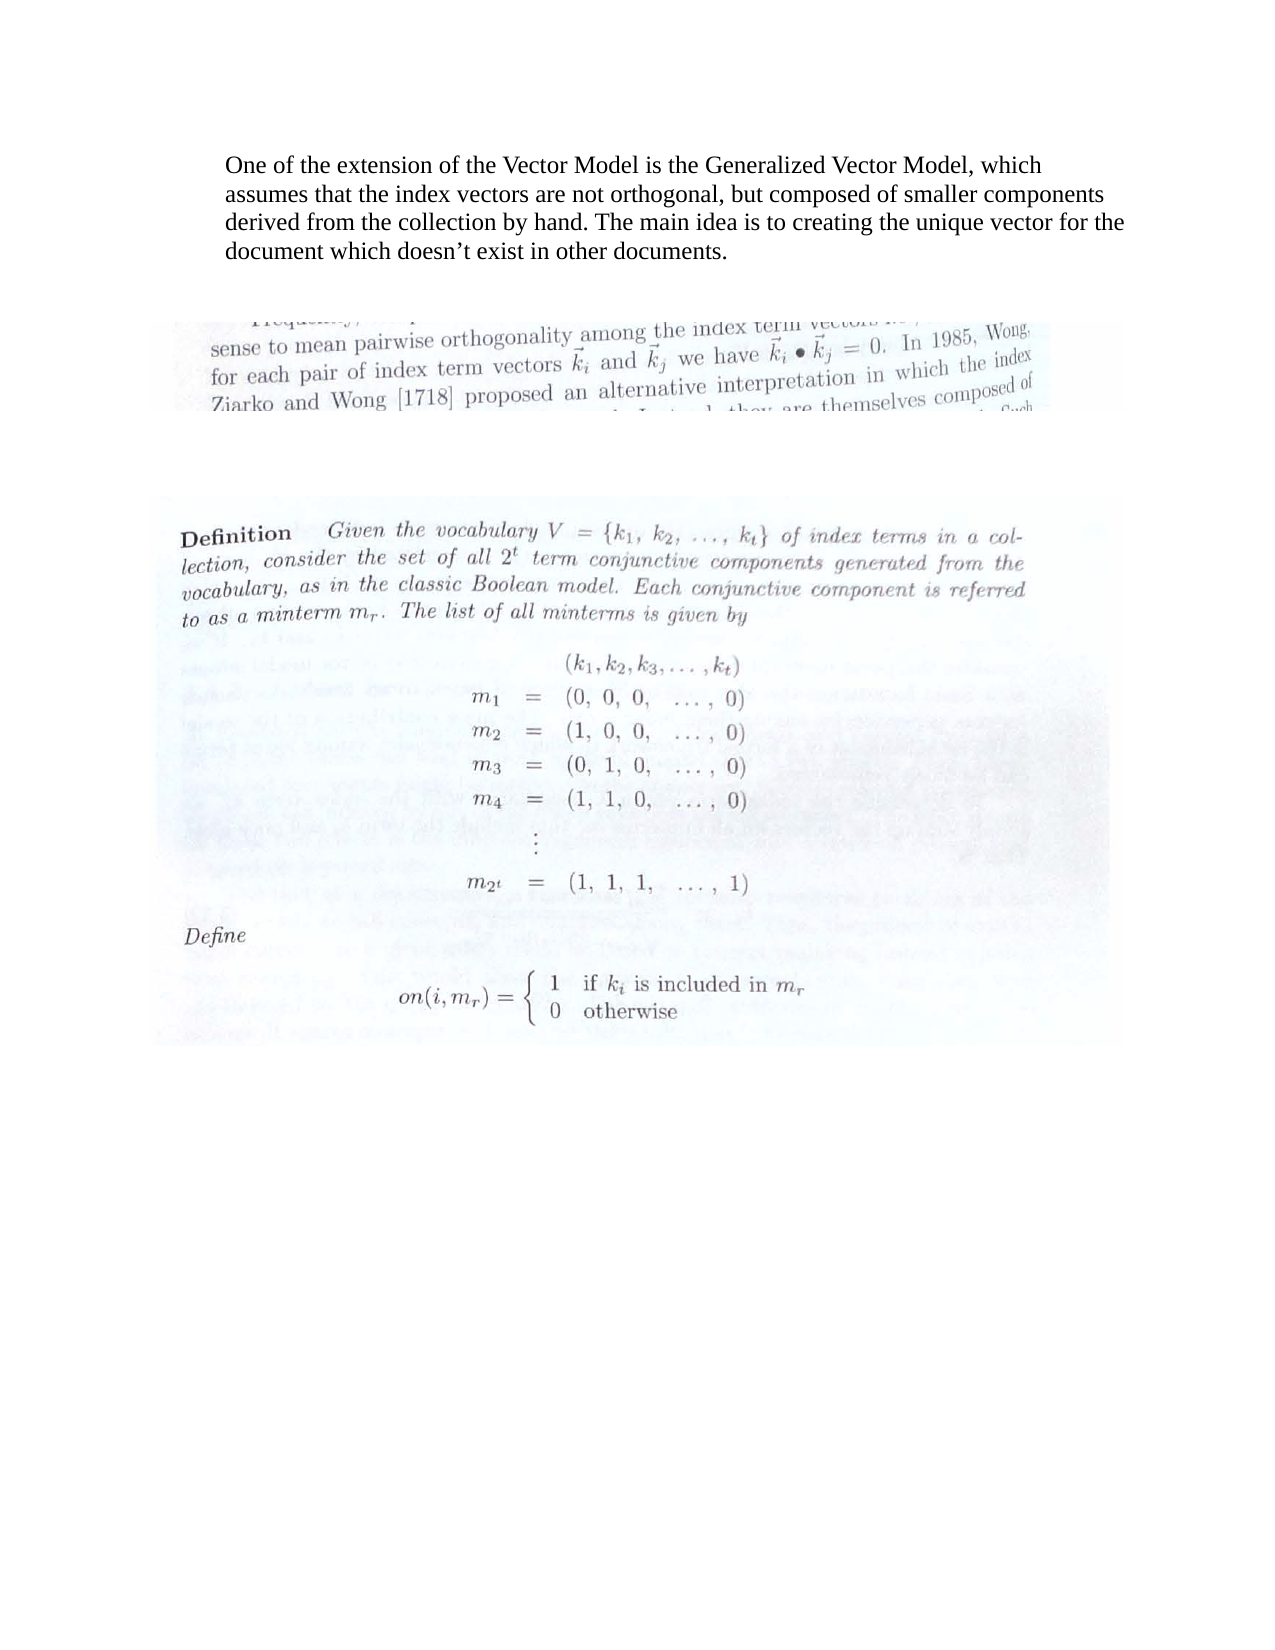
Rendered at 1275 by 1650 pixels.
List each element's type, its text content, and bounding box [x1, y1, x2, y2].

picture [150, 322, 1125, 411]
picture [150, 496, 1125, 1046]
list One of the extension of the Vector Model is the Generalized Vector Model, which assumes that the index vectors are not orthogonal, but composed of smaller components derived from the collection by hand. The main idea is to creating the unique vector for the document which doesn’t exist in other documents. [187, 150, 1125, 265]
